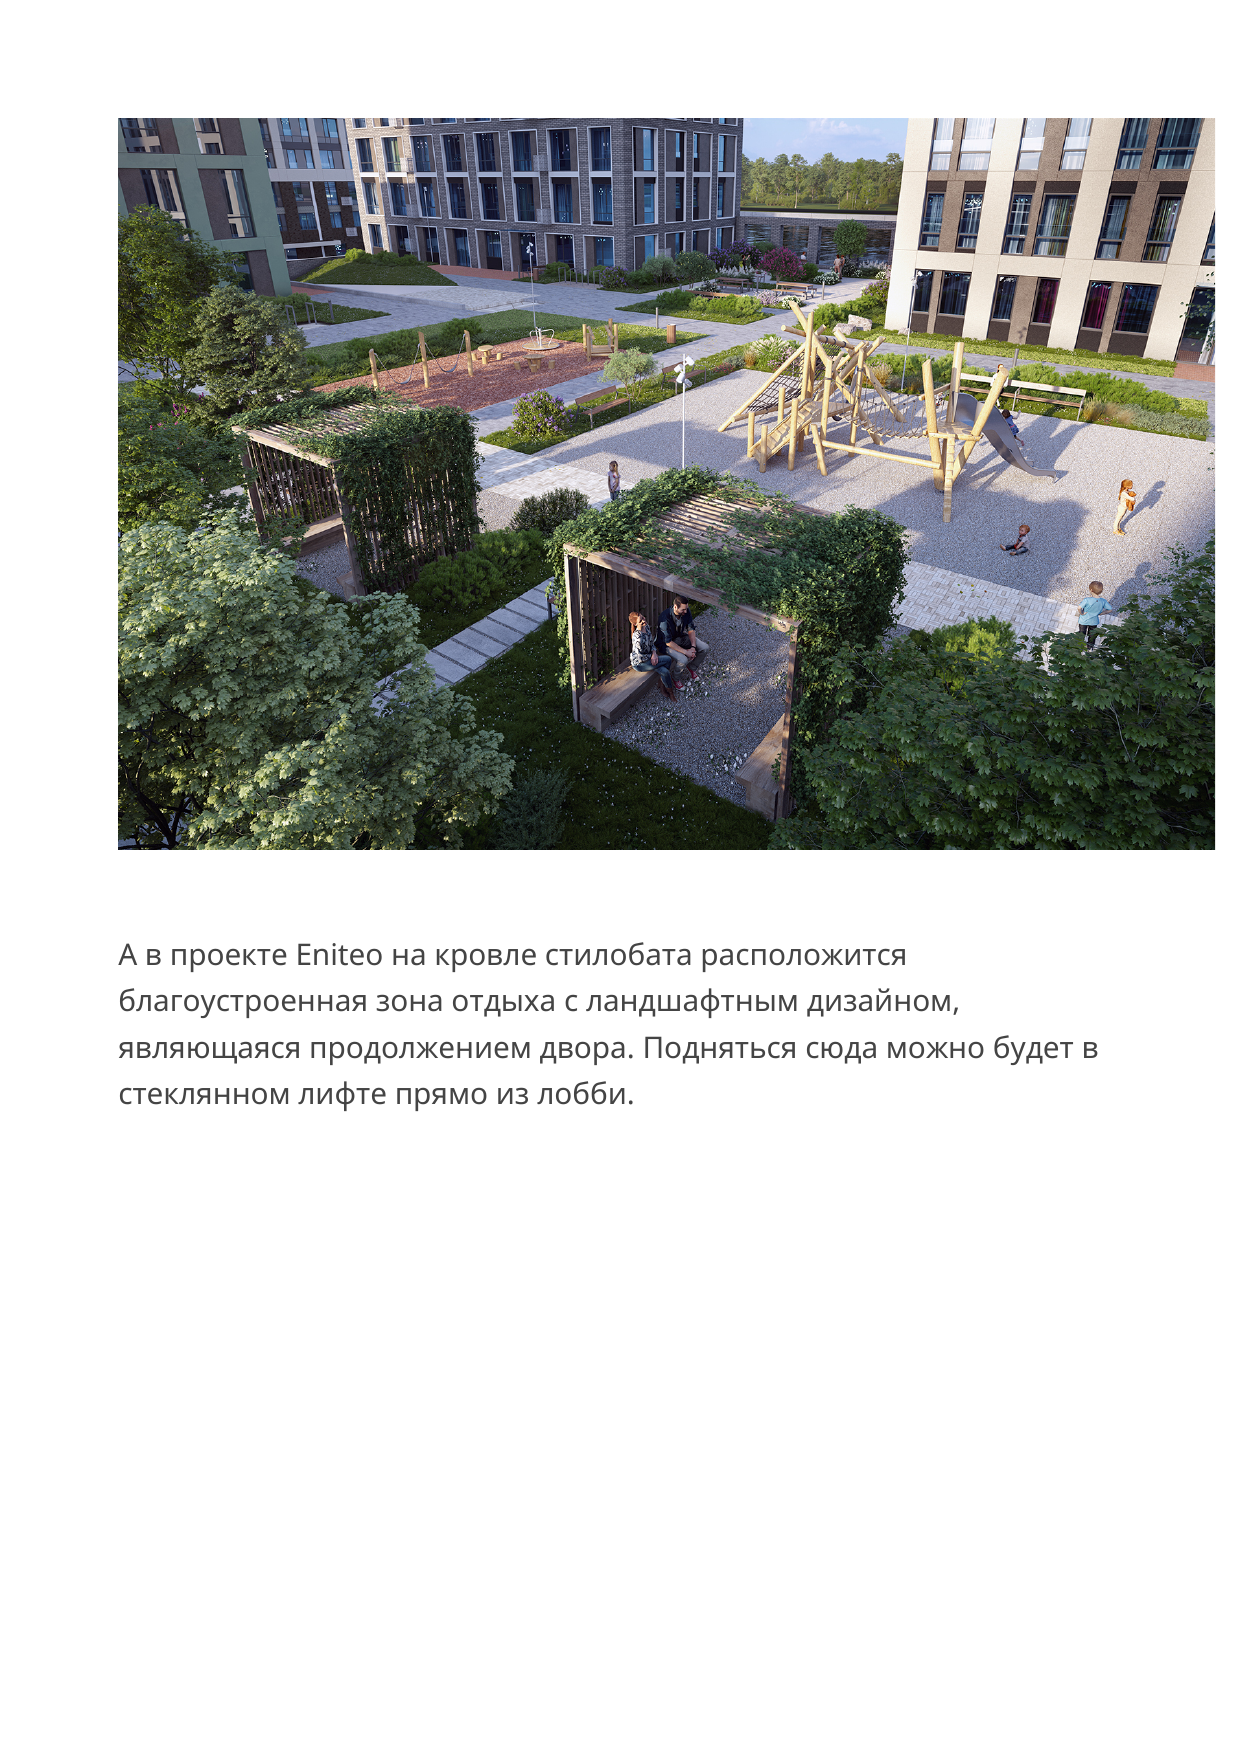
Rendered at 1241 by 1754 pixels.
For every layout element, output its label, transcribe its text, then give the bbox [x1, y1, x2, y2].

picture [118, 118, 1216, 850]
text А в проекте Eniteo на кровле стилобата расположится благоустроенная зона отдыха с ландшафтным дизайном, являющаяся продолжением двора. Подняться сюда можно будет в стеклянном лифте прямо из лобби. [118, 933, 1122, 1113]
